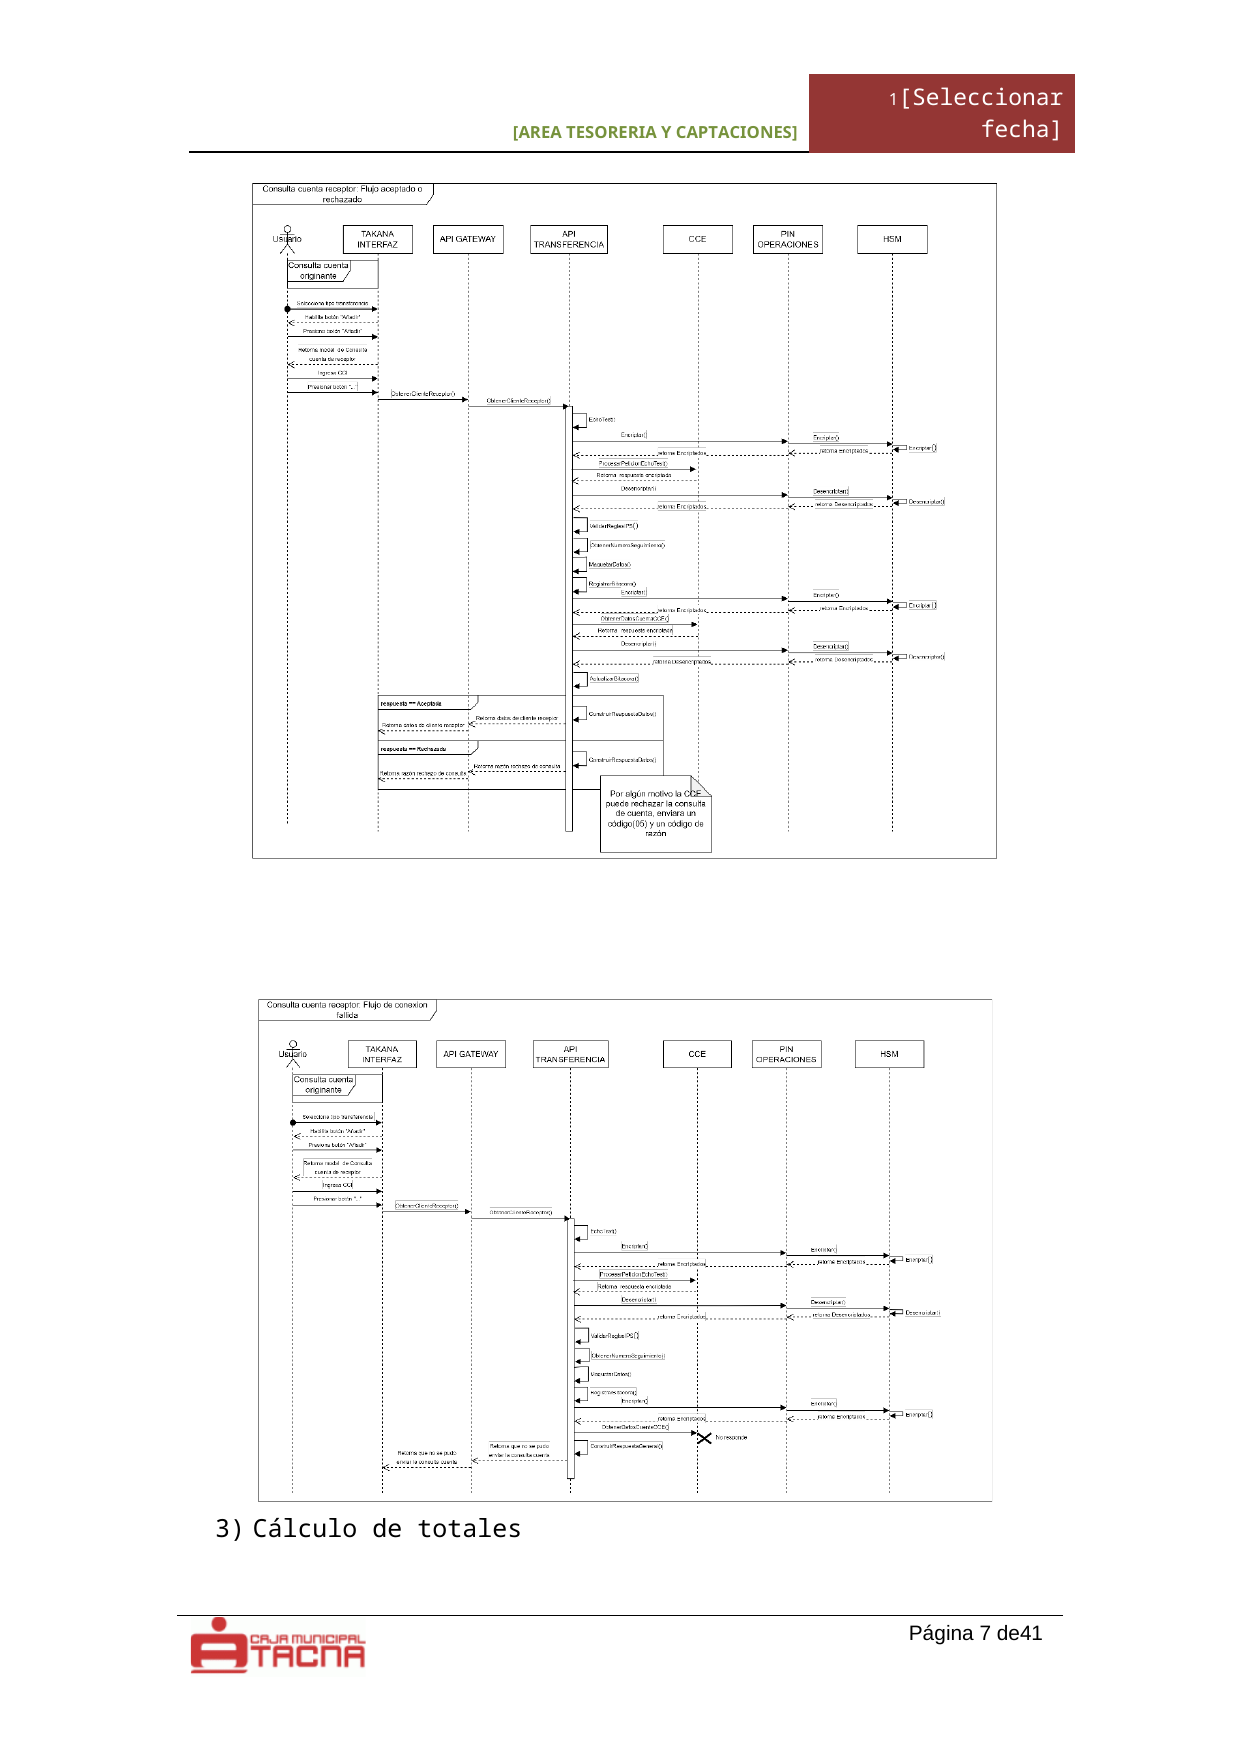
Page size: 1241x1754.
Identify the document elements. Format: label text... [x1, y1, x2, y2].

list Cálculo de totales [215, 1510, 1063, 1544]
